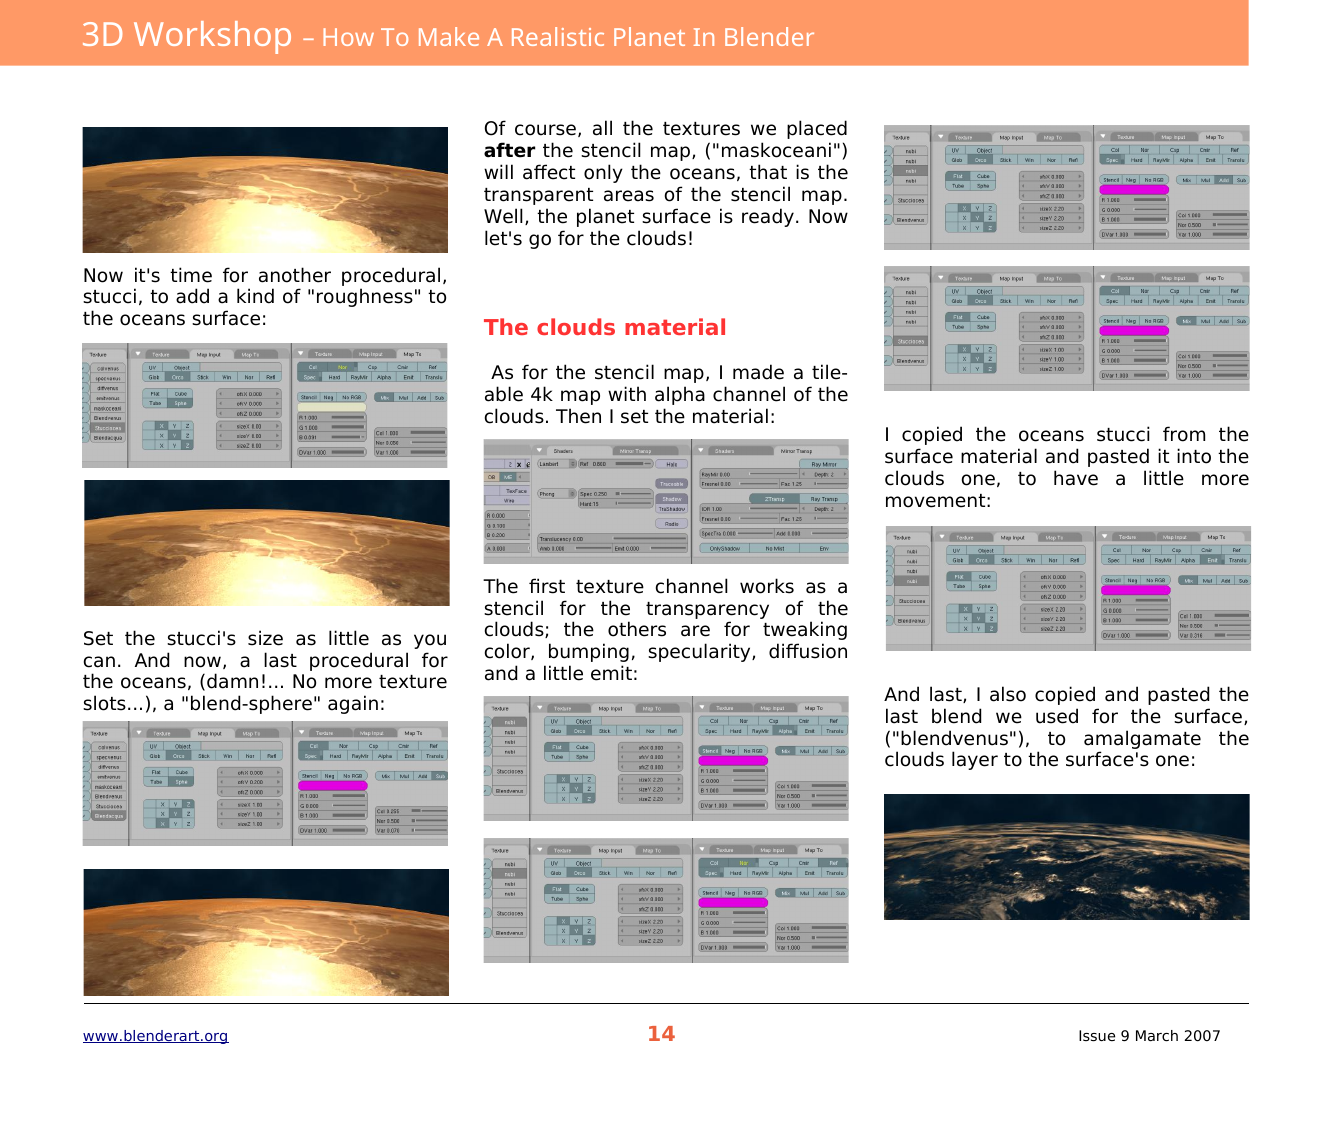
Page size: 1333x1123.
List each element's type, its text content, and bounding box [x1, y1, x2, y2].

text [483, 428, 849, 439]
picture [884, 266, 1250, 391]
picture [82, 343, 448, 468]
picture [84, 480, 450, 606]
text Now it's time for another procedural, stucci, to add a kind of "roughness" to the oceans surface: [83, 253, 448, 330]
text As for the stencil map, I made a tile-able 4k map with alpha channel of the clouds. Then I set the material: [483, 362, 849, 428]
picture [483, 696, 849, 821]
text The first texture channel works as a stencil for the transparency of the clouds; the others are for tweaking color, bumping, specularity, diffusion and a little emit: [483, 564, 849, 685]
text [83, 118, 448, 127]
text The clouds material [483, 249, 849, 341]
picture [83, 869, 449, 996]
text And last, I also copied and pasted the last blend we used for the surface, ("blendvenus"), to amalgamate the clouds layer to the surface's one: [884, 684, 1249, 771]
text Set the stucci's size as little as you can. And now, a last procedural for the oceans, (damn!... No more texture slots...), a "blend-sphere" again: [83, 628, 448, 715]
picture [483, 838, 849, 963]
text Of course, all the textures we placed after the stencil map, ("maskoceani") will affect only the oceans, that is the transparent areas of the stencil map. Well, the planet surface is ready. Now let's go for the clouds! [483, 118, 849, 249]
text I copied the oceans stucci from the surface material and pasted it into the clouds one, to have a little more movement: [884, 424, 1249, 512]
picture [483, 439, 849, 564]
picture [82, 127, 448, 253]
picture [885, 526, 1252, 651]
picture [82, 721, 448, 846]
picture [884, 125, 1250, 250]
picture [884, 794, 1250, 920]
